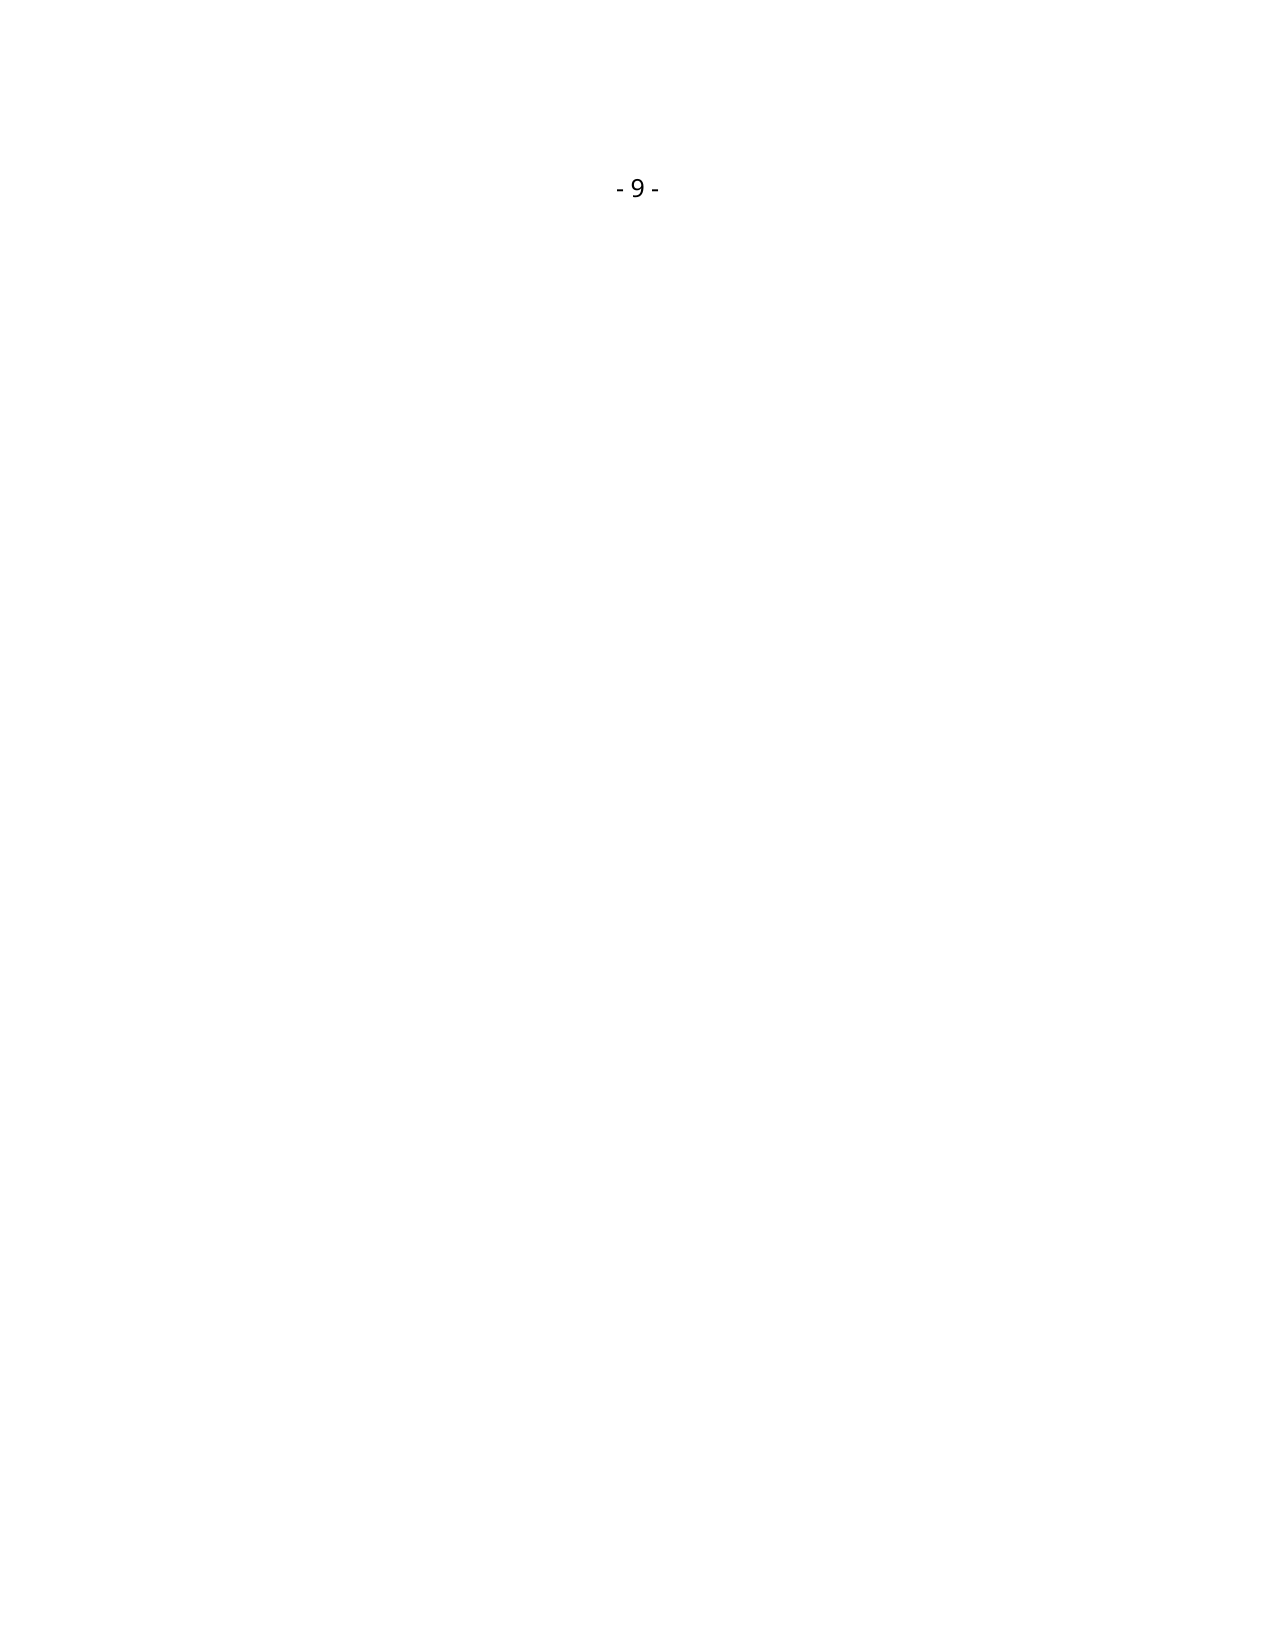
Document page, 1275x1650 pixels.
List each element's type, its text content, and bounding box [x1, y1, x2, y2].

text - 9 - [119, 171, 1156, 205]
